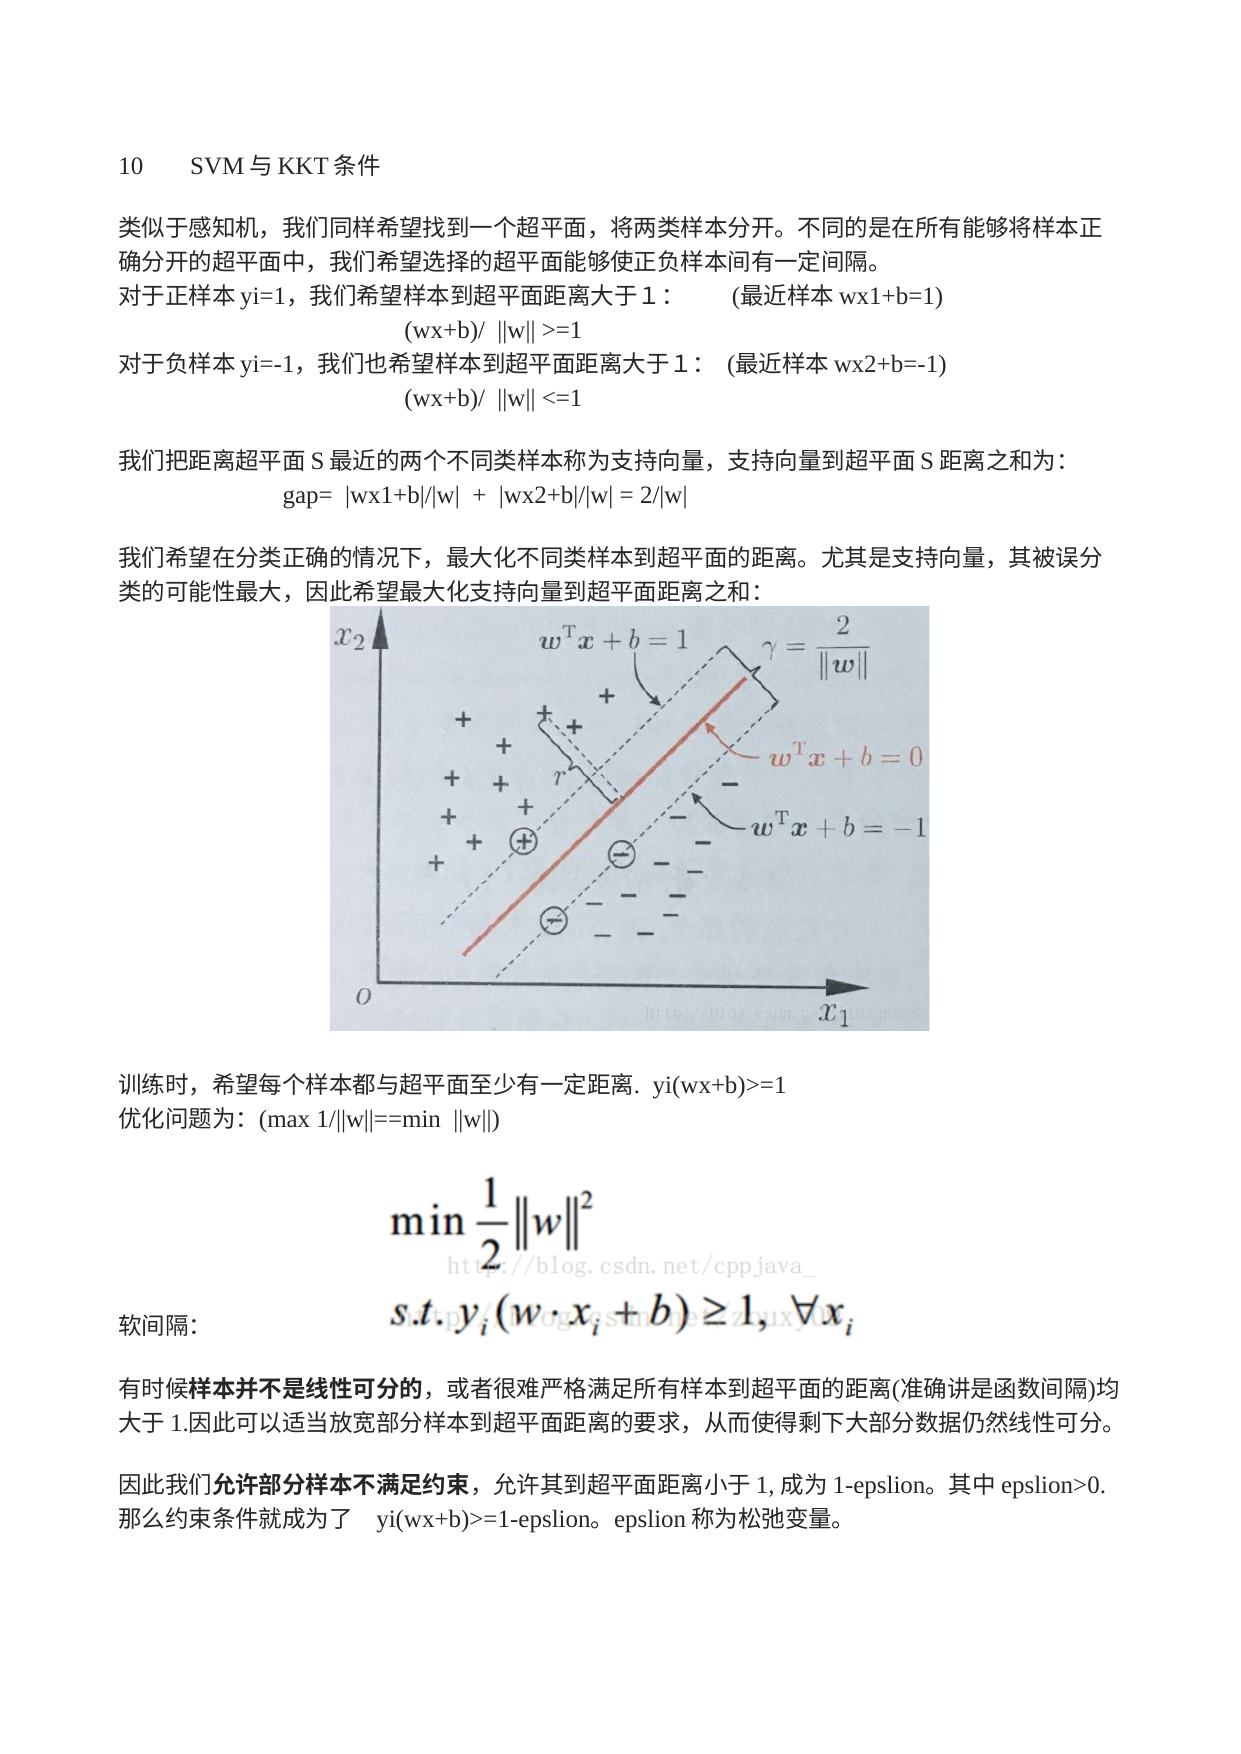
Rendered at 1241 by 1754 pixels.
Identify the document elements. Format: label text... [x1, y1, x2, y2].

text 训练时，希望每个样本都与超平面至少有一定距离. yi(wx+b)>=1 [118, 1067, 1122, 1101]
text 类似于感知机，我们同样希望找到一个超平面，将两类样本分开。不同的是在所有能够将样本正确分开的超平面中，我们希望选择的超平面能够使正负样本间有一定间隔。 [118, 209, 1122, 277]
text 因此我们允许部分样本不满足约束，允许其到超平面距离小于1, 成为1-epslion。其中 epslion>0. 那么约束条件就成为了 yi(wx+b)>=1-epslion。epslion称为松弛变量。 [118, 1466, 1122, 1534]
text 10 SVM与KKT条件 [118, 147, 1122, 181]
text [861, 1307, 1122, 1341]
text 软间隔： [118, 1307, 380, 1341]
text (wx+b)/ ||w|| >=1 [118, 311, 1122, 345]
picture [329, 606, 930, 1031]
text (wx+b)/ ||w|| <=1 [118, 379, 1122, 413]
text gap= |wx1+b|/|w| + |wx2+b|/|w| = 2/|w| [118, 476, 1122, 510]
text 对于负样本yi=-1，我们也希望样本到超平面距离大于１： (最近样本wx2+b=-1) [118, 345, 1122, 379]
text 我们希望在分类正确的情况下，最大化不同类样本到超平面的距离。尤其是支持向量，其被误分类的可能性最大，因此希望最大化支持向量到超平面距离之和： [118, 539, 1122, 607]
text 优化问题为：(max 1/||w||==min ||w||) [118, 1101, 1122, 1134]
text 我们把距离超平面S最近的两个不同类样本称为支持向量，支持向量到超平面S距离之和为： [118, 442, 1122, 476]
text 有时候样本并不是线性可分的，或者很难严格满足所有样本到超平面的距离(准确讲是函数间隔)均大于1.因此可以适当放宽部分样本到超平面距离的要求，从而使得剩下大部分数据仍然线性可分。 [118, 1370, 1122, 1438]
text 对于正样本yi=1，我们希望样本到超平面距离大于１： (最近样本wx1+b=1) [118, 277, 1122, 311]
picture [380, 1163, 861, 1342]
